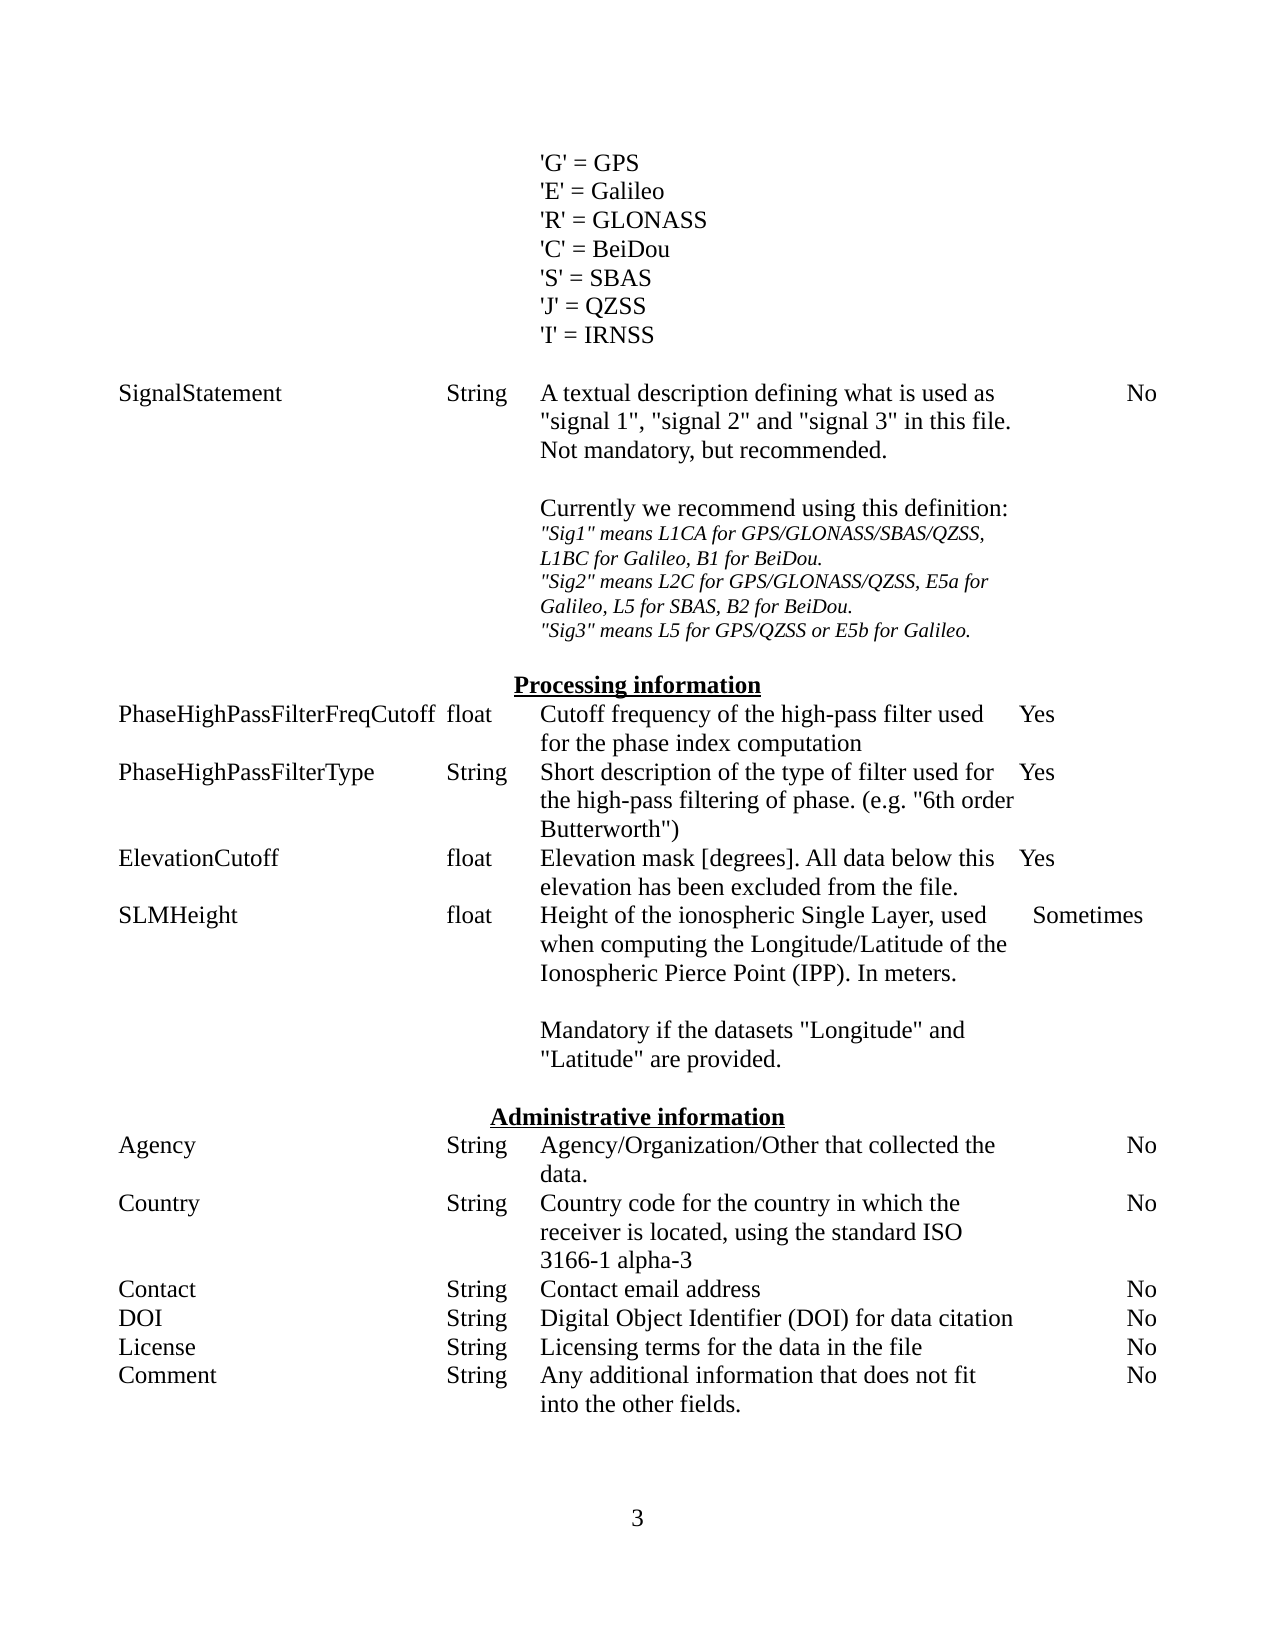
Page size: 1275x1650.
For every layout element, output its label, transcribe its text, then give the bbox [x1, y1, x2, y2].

table_cell Country code for the country in which the receiver is located, using the standard ISO 3166-1 alpha-3 [540, 1188, 1018, 1274]
table_cell Short description of the type of filter used for the high-pass filtering of phase. (e.g. "6th order Butterworth") [540, 757, 1018, 843]
table_cell [540, 1073, 1018, 1102]
table_cell A textual description defining what is used as "signal 1", "signal 2" and "signal 3" in this file. Not mandatory, but recommended. Currently we recommend using this definition: "Sig1" means L1CA for GPS/GLONASS/SBAS/QZSS, L1BC for Galileo, B1 for BeiDou. "Sig2" means L2C for GPS/GLONASS/QZSS, E5a for Galileo, L5 for SBAS, B2 for BeiDou. "Sig3" means L5 for GPS/QZSS or E5b for Galileo. [540, 378, 1018, 642]
table_cell 'G' = GPS 'E' = Galileo 'R' = GLONASS 'C' = BeiDou 'S' = SBAS 'J' = QZSS 'I' = IRNSS [540, 148, 1018, 378]
table_cell [118, 1073, 446, 1102]
table_cell SignalStatement [118, 378, 446, 642]
table_cell Country [118, 1188, 446, 1274]
table_cell Licensing terms for the data in the file [540, 1332, 1018, 1360]
table_cell float [446, 843, 540, 900]
table_cell [118, 148, 446, 378]
table_cell [1019, 642, 1157, 670]
table_cell No [1019, 378, 1157, 642]
table_cell [540, 642, 1018, 670]
table_cell Cutoff frequency of the high-pass filter used for the phase index computation [540, 699, 1018, 757]
table_cell No [1019, 1360, 1157, 1418]
table_cell PhaseHighPassFilterType [118, 757, 446, 843]
table_cell PhaseHighPassFilterFreqCutoff [118, 699, 446, 757]
table_cell Height of the ionospheric Single Layer, used when computing the Longitude/Latitude of the Ionospheric Pierce Point (IPP). In meters. Mandatory if the datasets "Longitude" and "Latitude" are provided. [540, 900, 1018, 1073]
table_cell Contact email address [540, 1274, 1018, 1303]
table_cell Comment [118, 1360, 446, 1418]
table_cell [118, 642, 446, 670]
table_cell No [1019, 1303, 1157, 1332]
table_cell String [446, 1274, 540, 1303]
table_cell No [1019, 1274, 1157, 1303]
table_cell Administrative information [118, 1102, 1157, 1130]
table_cell String [446, 1188, 540, 1274]
table_cell [446, 1073, 540, 1102]
table_cell License [118, 1332, 446, 1360]
table_cell ElevationCutoff [118, 843, 446, 900]
table_cell String [446, 1332, 540, 1360]
table_cell Yes [1019, 699, 1157, 757]
table_cell String [446, 1360, 540, 1418]
table_cell [446, 148, 540, 378]
table_cell [446, 642, 540, 670]
table_cell No [1019, 1188, 1157, 1274]
table_cell No [1019, 1332, 1157, 1360]
table_cell Any additional information that does not fit into the other fields. [540, 1360, 1018, 1418]
table_cell Digital Object Identifier (DOI) for data citation [540, 1303, 1018, 1332]
table_cell String [446, 1303, 540, 1332]
table_cell Elevation mask [degrees]. All data below this elevation has been excluded from the file. [540, 843, 1018, 900]
table_cell String [446, 378, 540, 642]
table_cell Contact [118, 1274, 446, 1303]
table_cell [1019, 148, 1157, 378]
table_cell Yes [1019, 843, 1157, 900]
table_cell String [446, 1130, 540, 1188]
table_cell String [446, 757, 540, 843]
table_cell Processing information [118, 670, 1157, 699]
table_cell Sometimes [1019, 900, 1157, 1073]
table_cell Agency [118, 1130, 446, 1188]
table_cell No [1019, 1130, 1157, 1188]
table_cell [1019, 1073, 1157, 1102]
table_cell float [446, 900, 540, 1073]
table_cell Agency/Organization/Other that collected the data. [540, 1130, 1018, 1188]
table_cell SLMHeight [118, 900, 446, 1073]
table_cell Yes [1019, 757, 1157, 843]
table_cell DOI [118, 1303, 446, 1332]
table_cell float [446, 699, 540, 757]
